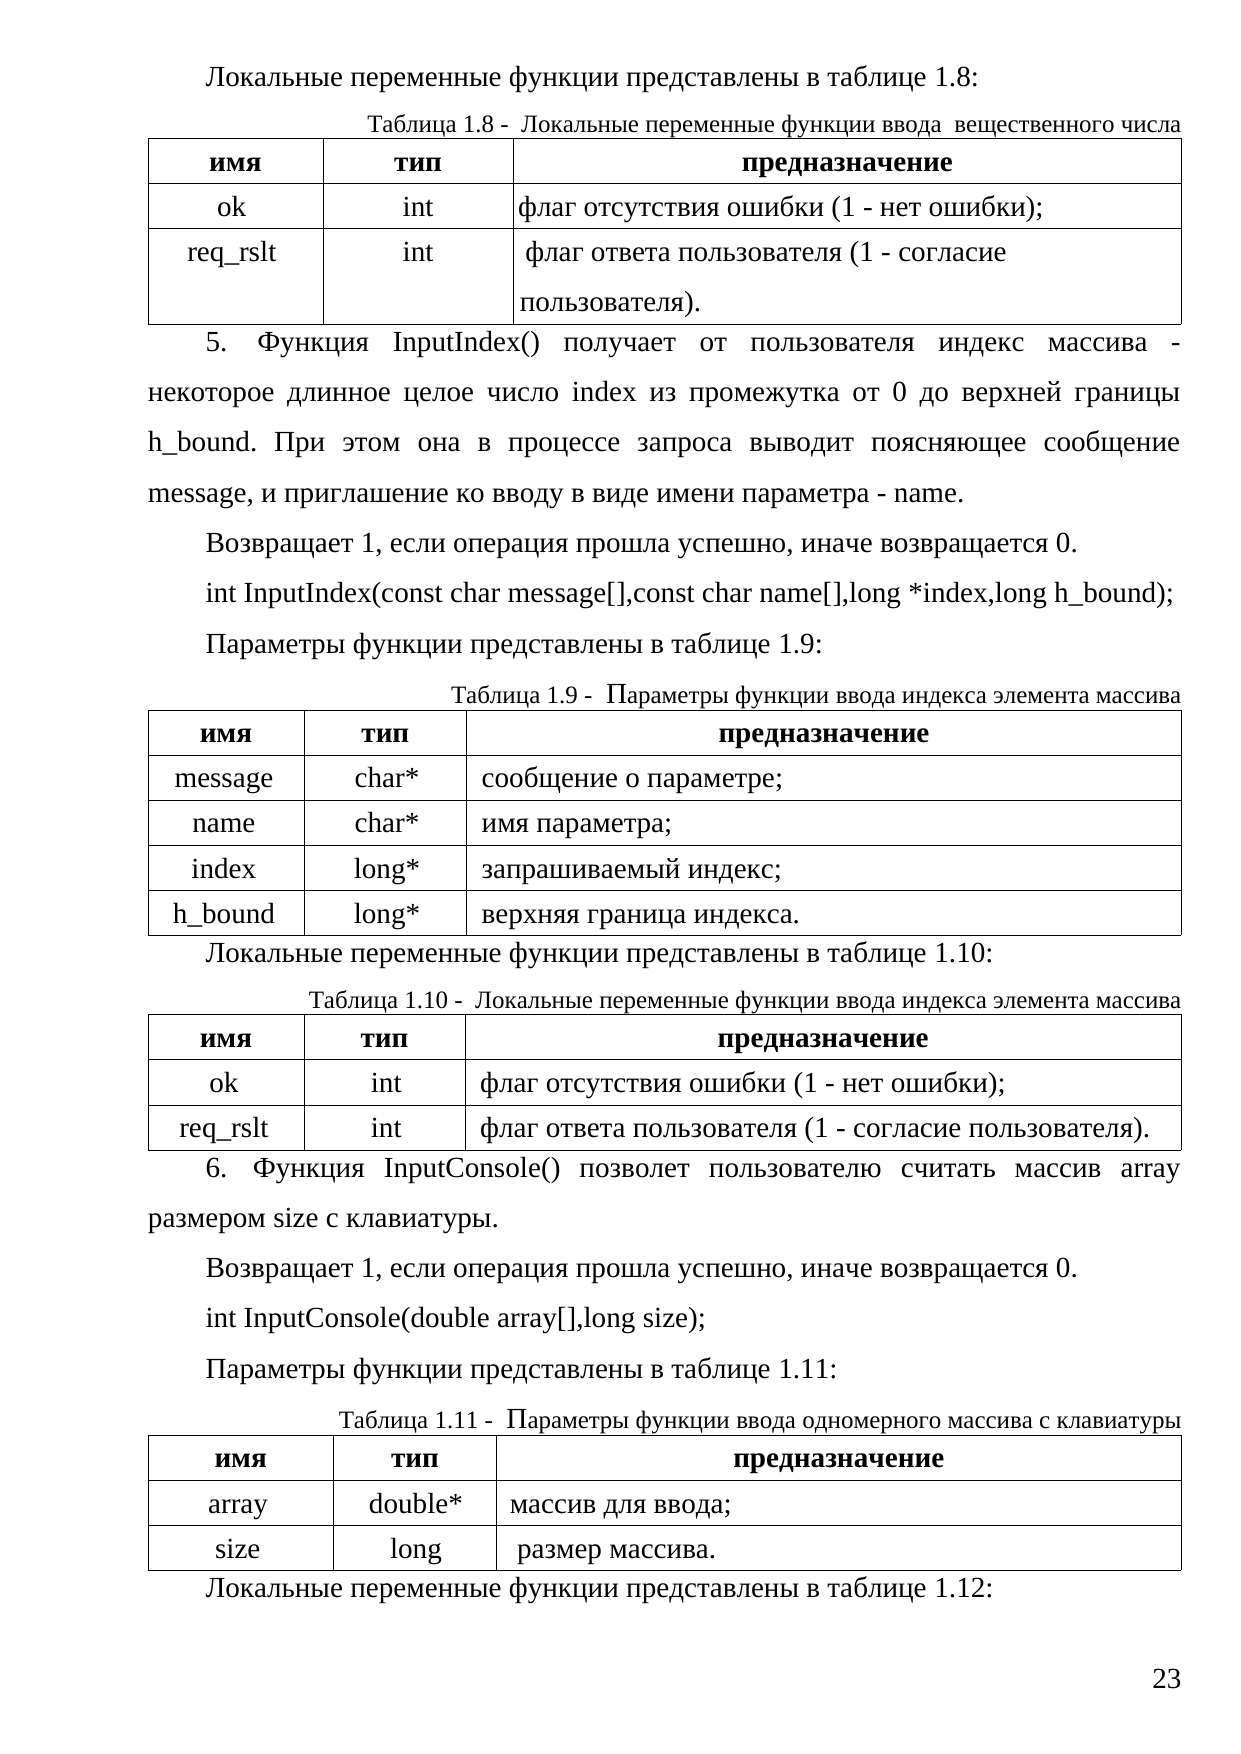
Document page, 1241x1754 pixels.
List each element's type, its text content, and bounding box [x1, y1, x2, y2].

table_cell имя параметра; [467, 801, 1181, 845]
table_cell запрашиваемый индекс; [467, 846, 1181, 890]
list Функция InputIndex() получает от пользователя индекс массива - некоторое длинное целое число index из промежутка от 0 до верхней границы h_bound. При этом она в процессе запроса выводит поясняющее сообщение message, и приглашение ко вводу в виде имени параметра - name. [148, 325, 1181, 508]
table_header имя [149, 1015, 304, 1059]
text Таблица 1.8 - Локальные переменные функции ввода вещественного числа [148, 109, 1181, 138]
table_cell верхняя граница индекса. [467, 891, 1181, 935]
table_cell array [149, 1481, 333, 1525]
table_cell ok [149, 184, 323, 228]
text Таблица 1.11 - Параметры функции ввода одномерного массива с клавиатуры [148, 1401, 1181, 1435]
table_cell long* [305, 846, 466, 890]
table_cell index [149, 846, 304, 890]
table_cell ok [149, 1060, 304, 1104]
table_cell int [324, 184, 513, 228]
text Возвращает 1, если операция прошла успешно, иначе возвращается 0. [148, 1250, 1181, 1284]
table_cell req_rslt [149, 229, 323, 324]
text int InputIndex(const char message[],const char name[],long *index,long h_bound); [148, 575, 1181, 609]
text Параметры функции представлены в таблице 1.11: [148, 1351, 1181, 1384]
text int InputConsole(double array[],long size); [148, 1301, 1181, 1334]
table_cell int [324, 229, 513, 324]
table_header предназначение [497, 1436, 1181, 1480]
list Функция InputConsole() позволет пользователю считать массив array размером size с клавиатуры. [148, 1151, 1181, 1233]
table_cell сообщение о параметре; [467, 756, 1181, 800]
table_cell double* [334, 1481, 496, 1525]
table_cell флаг отсутствия ошибки (1 - нет ошибки); [466, 1060, 1181, 1104]
table_cell int [305, 1060, 465, 1104]
table_cell размер массива. [497, 1526, 1181, 1570]
table_header предназначение [466, 1015, 1181, 1059]
table_cell req_rslt [149, 1106, 304, 1149]
table_cell size [149, 1526, 333, 1570]
text Локальные переменные функции представлены в таблице 1.10: [148, 936, 1181, 969]
table_header тип [305, 711, 466, 755]
text Таблица 1.9 - Параметры функции ввода индекса элемента массива [148, 676, 1181, 709]
table_cell флаг ответа пользователя (1 - согласие пользователя). [466, 1106, 1181, 1149]
table_cell char* [305, 756, 466, 800]
table_cell int [305, 1106, 465, 1149]
table_cell char* [305, 801, 466, 845]
table_cell long* [305, 891, 466, 935]
text Возвращает 1, если операция прошла успешно, иначе возвращается 0. [148, 525, 1181, 559]
table_cell h_bound [149, 891, 304, 935]
table_header имя [149, 139, 323, 183]
table_cell массив для ввода; [497, 1481, 1181, 1525]
table_header предназначение [514, 139, 1181, 183]
table_cell long [334, 1526, 496, 1570]
table_header предназначение [467, 711, 1181, 755]
table_cell name [149, 801, 304, 845]
table_cell флаг ответа пользователя (1 - согласие пользователя). [514, 229, 1181, 324]
text Параметры функции представлены в таблице 1.9: [148, 626, 1181, 659]
table_header тип [334, 1436, 496, 1480]
table_header тип [305, 1015, 465, 1059]
table_cell message [149, 756, 304, 800]
text Таблица 1.10 - Локальные переменные функции ввода индекса элемента массива [148, 986, 1181, 1014]
table_header тип [324, 139, 513, 183]
text Локальные переменные функции представлены в таблице 1.12: [148, 1571, 1181, 1604]
text Локальные переменные функции представлены в таблице 1.8: [148, 59, 1181, 93]
table_header имя [149, 1436, 333, 1480]
table_header имя [149, 711, 304, 755]
table_cell флаг отсутствия ошибки (1 - нет ошибки); [514, 184, 1181, 228]
